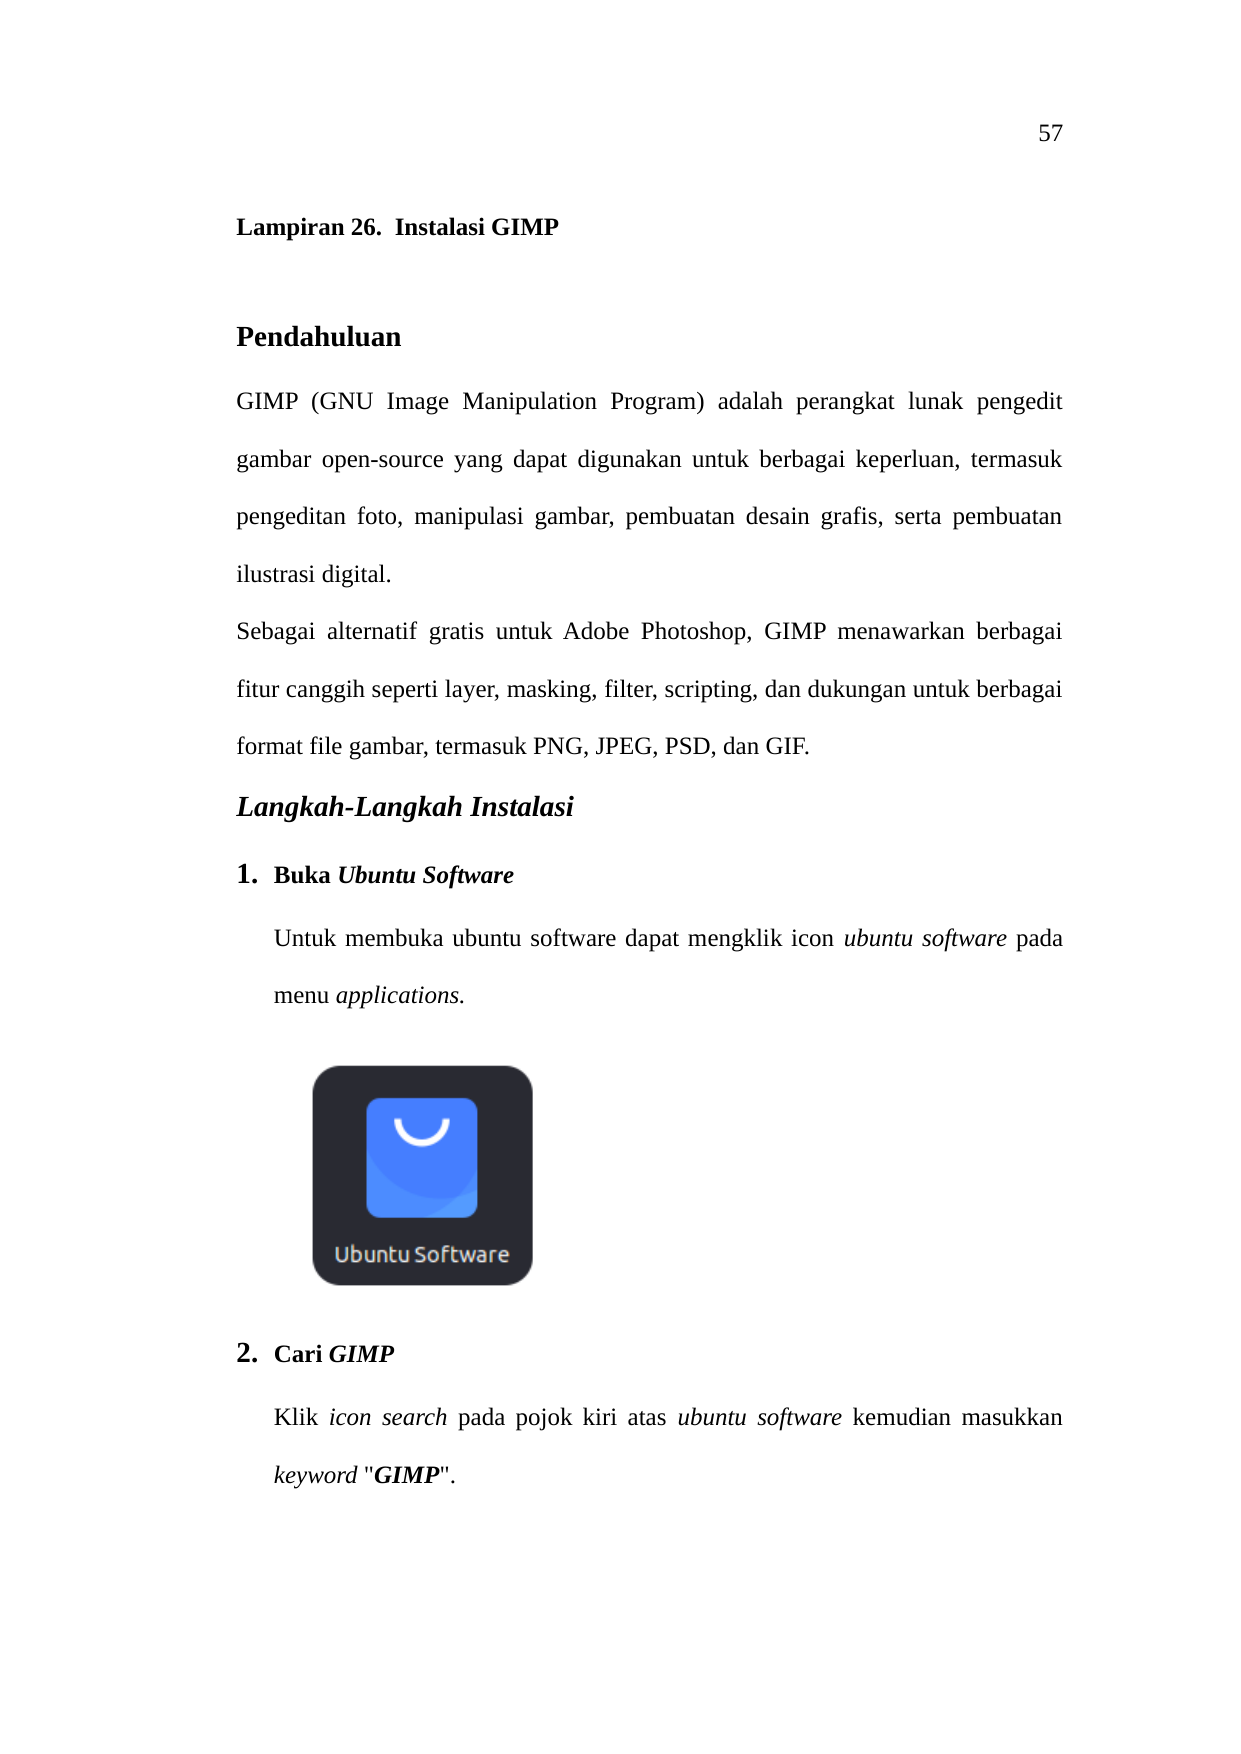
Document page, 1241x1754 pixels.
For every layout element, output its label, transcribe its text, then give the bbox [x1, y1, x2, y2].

list Untuk membuka ubuntu software dapat mengklik icon ubuntu software pada menu applications. [236, 923, 1063, 1009]
list Cari GIMP [236, 1335, 1063, 1369]
text Pendahuluan [236, 319, 1063, 353]
list Buka Ubuntu Software [236, 856, 1063, 889]
text GIMP (GNU Image Manipulation Program) adalah perangkat lunak pengedit gambar open-source yang dapat digunakan untuk berbagai keperluan, termasuk pengeditan foto, manipulasi gambar, pembuatan desain grafis, serta pembuatan ilustrasi digital. [236, 386, 1063, 587]
list Klik icon search pada pojok kiri atas ubuntu software kemudian masukkan keyword "GIMP". [236, 1402, 1063, 1489]
text Sebagai alternatif gratis untuk Adobe Photoshop, GIMP menawarkan berbagai fitur canggih seperti layer, masking, filter, scripting, dan dukungan untuk berbagai format file gambar, termasuk PNG, JPEG, PSD, dan GIF. [236, 616, 1063, 760]
picture [276, 1040, 573, 1304]
subtitle Instalasi GIMP [236, 212, 1063, 241]
text Langkah-Langkah Instalasi [236, 789, 1063, 822]
